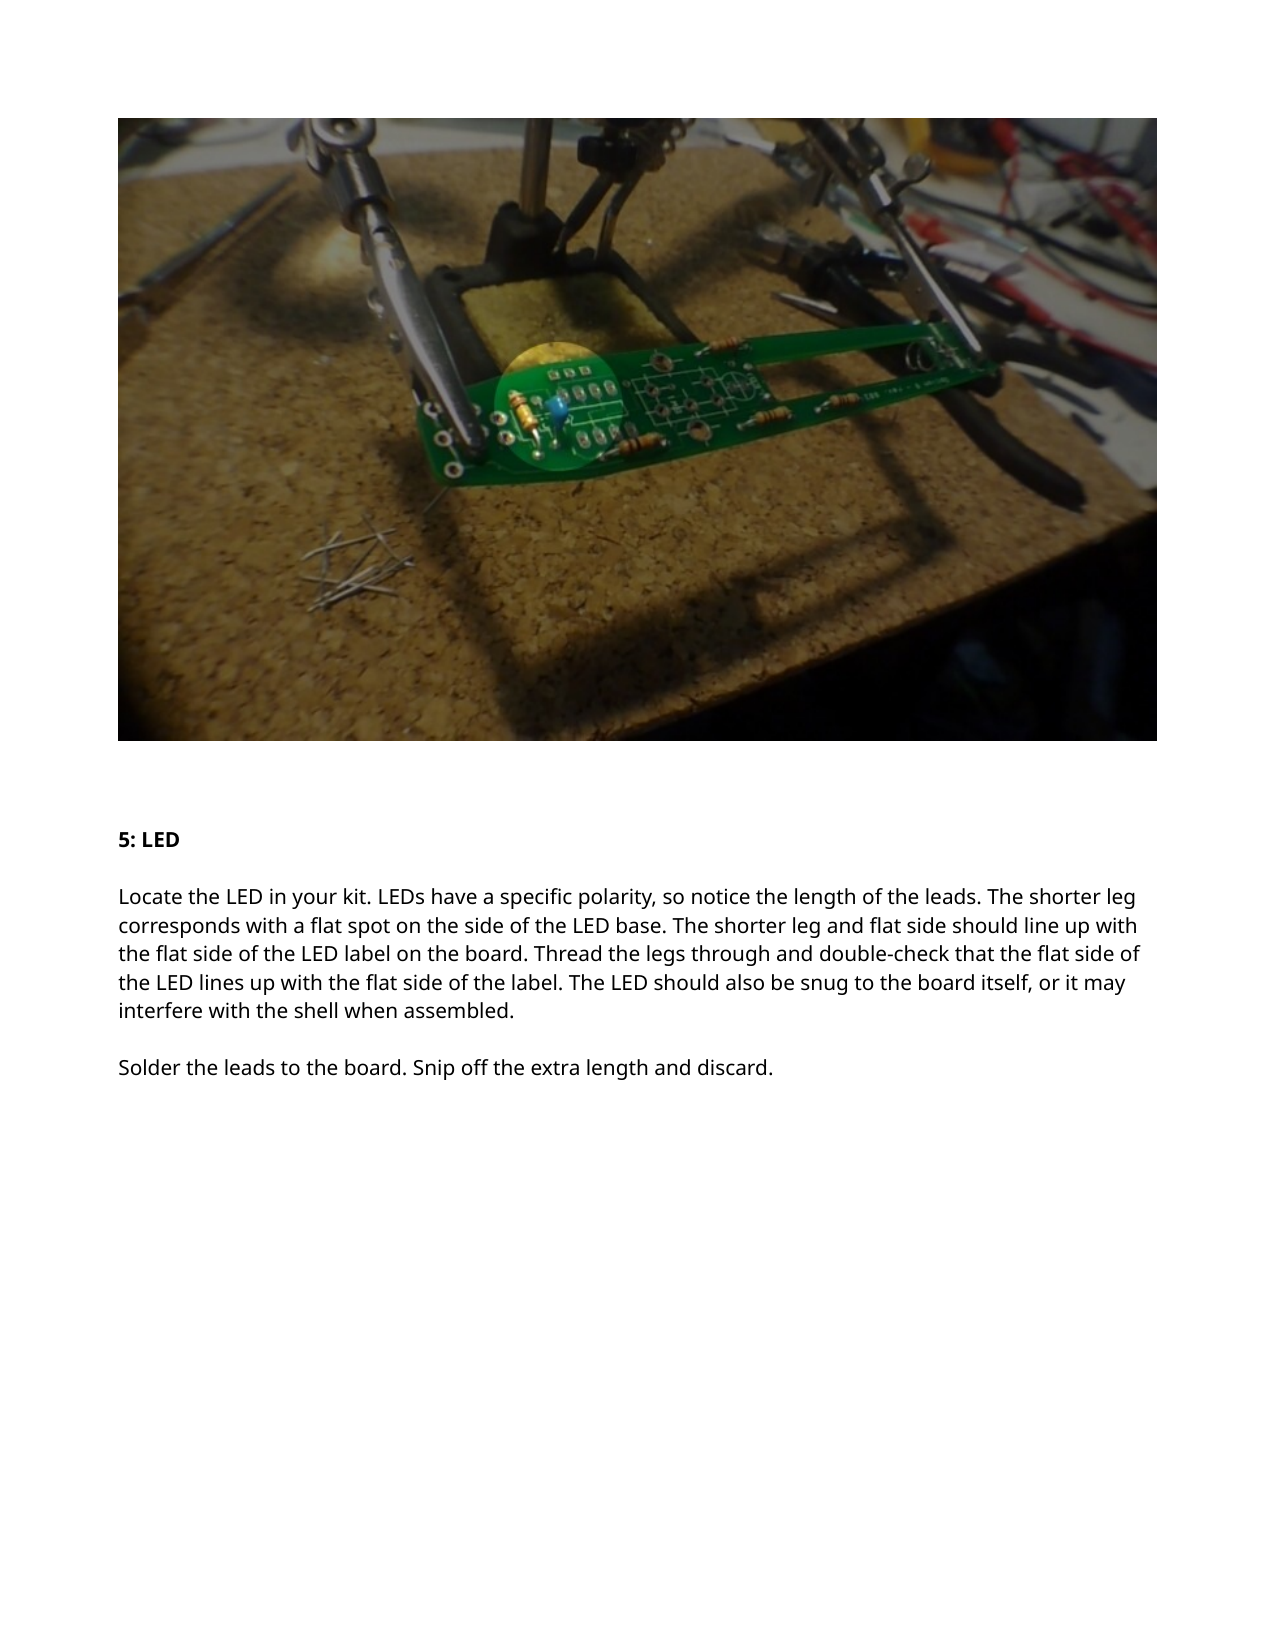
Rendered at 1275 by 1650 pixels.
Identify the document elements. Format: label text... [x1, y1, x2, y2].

text Solder the leads to the board. Snip off the extra length and discard. [118, 1053, 1157, 1082]
picture [118, 118, 1157, 741]
text 5: LED [118, 826, 1157, 854]
text Locate the LED in your kit. LEDs have a specific polarity, so notice the length of the leads. The shorter leg corresponds with a flat spot on the side of the LED base. The shorter leg and flat side should line up with the flat side of the LED label on the board. Thread the legs through and double-check that the flat side of the LED lines up with the flat side of the label. The LED should also be snug to the board itself, or it may interfere with the shell when assembled. [118, 882, 1157, 1025]
